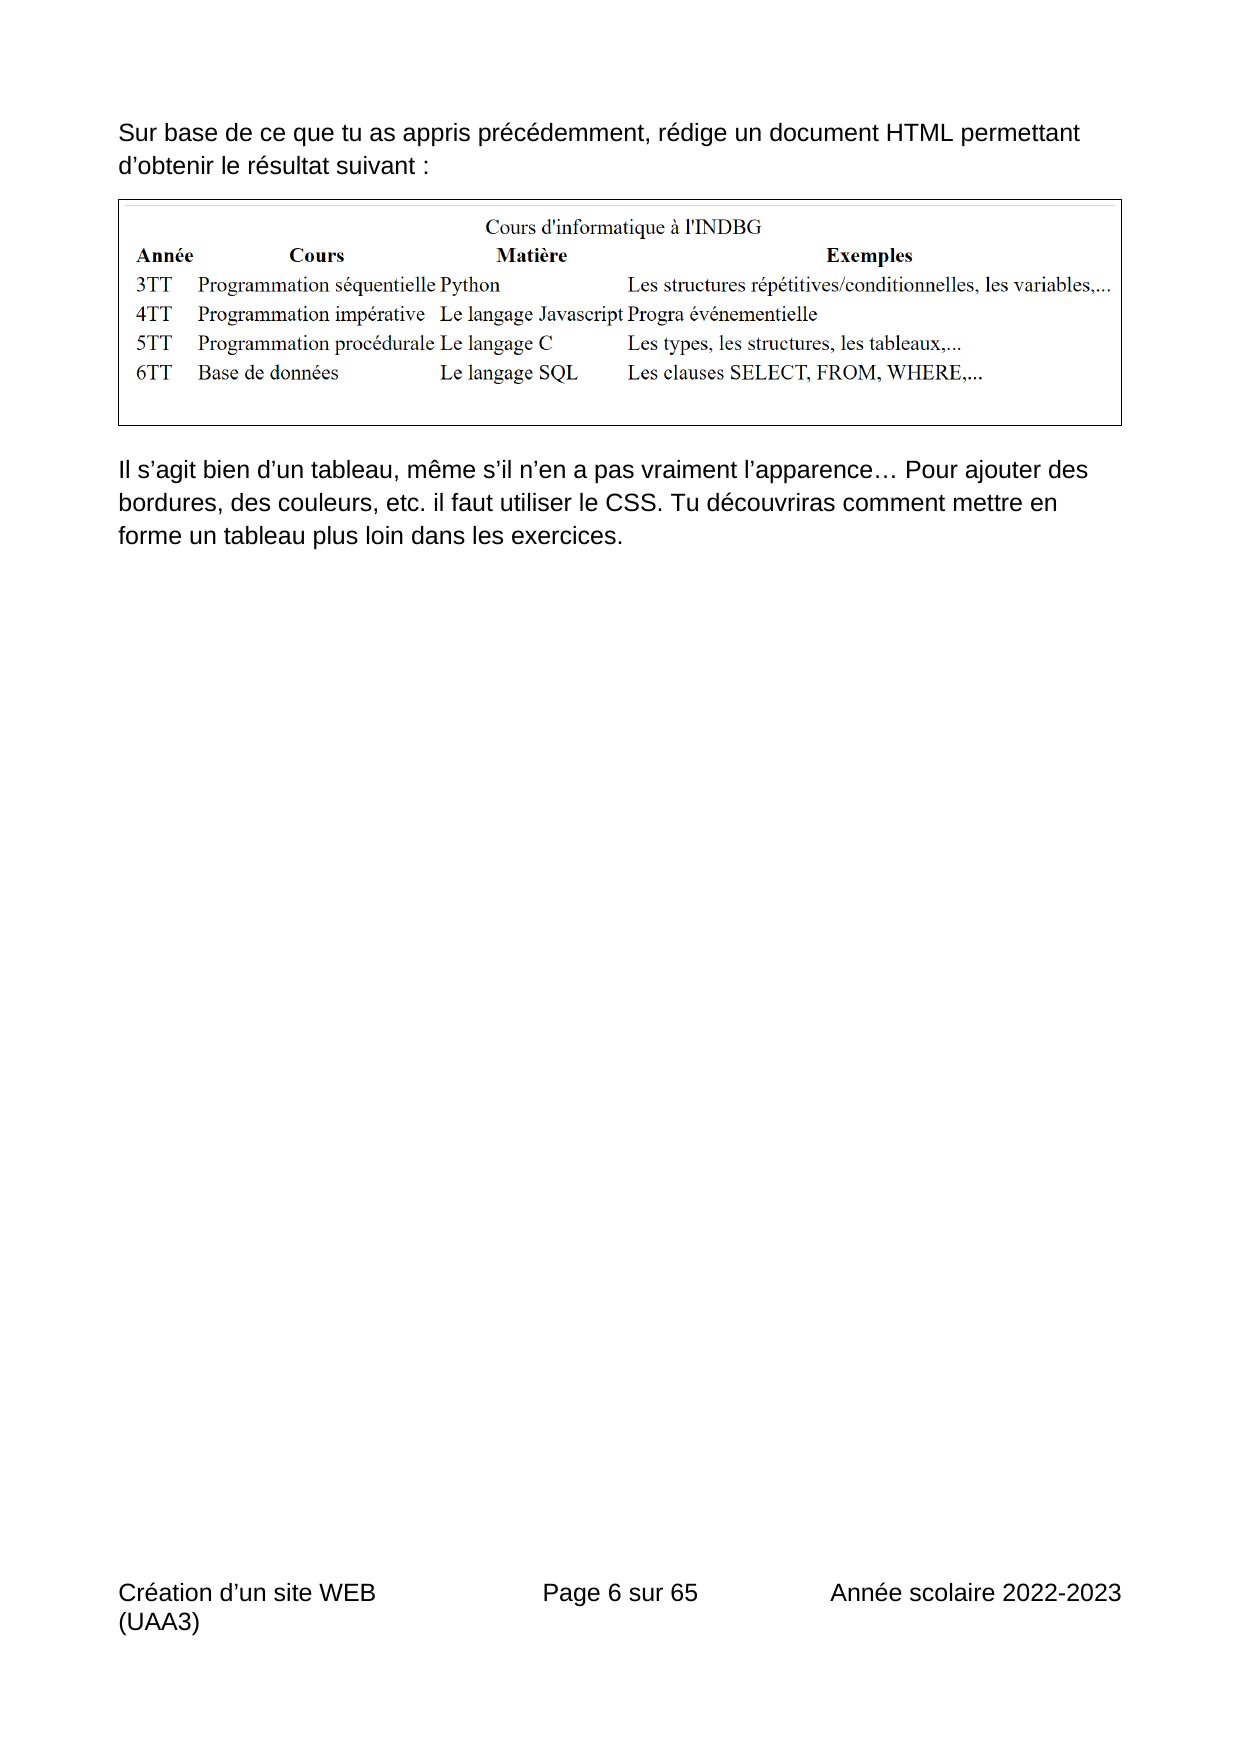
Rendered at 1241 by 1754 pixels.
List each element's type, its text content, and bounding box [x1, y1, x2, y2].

table_header [119, 200, 1121, 425]
picture [125, 205, 1116, 387]
text Il s’agit bien d’un tableau, même s’il n’en a pas vraiment l’apparence… Pour ajouter des bordures, des couleurs, etc. il faut utiliser le CSS. Tu découvriras comment mettre en forme un tableau plus loin dans les exercices. [118, 455, 1122, 550]
text Sur base de ce que tu as appris précédemment, rédige un document HTML permettant d’obtenir le résultat suivant : [118, 118, 1122, 180]
